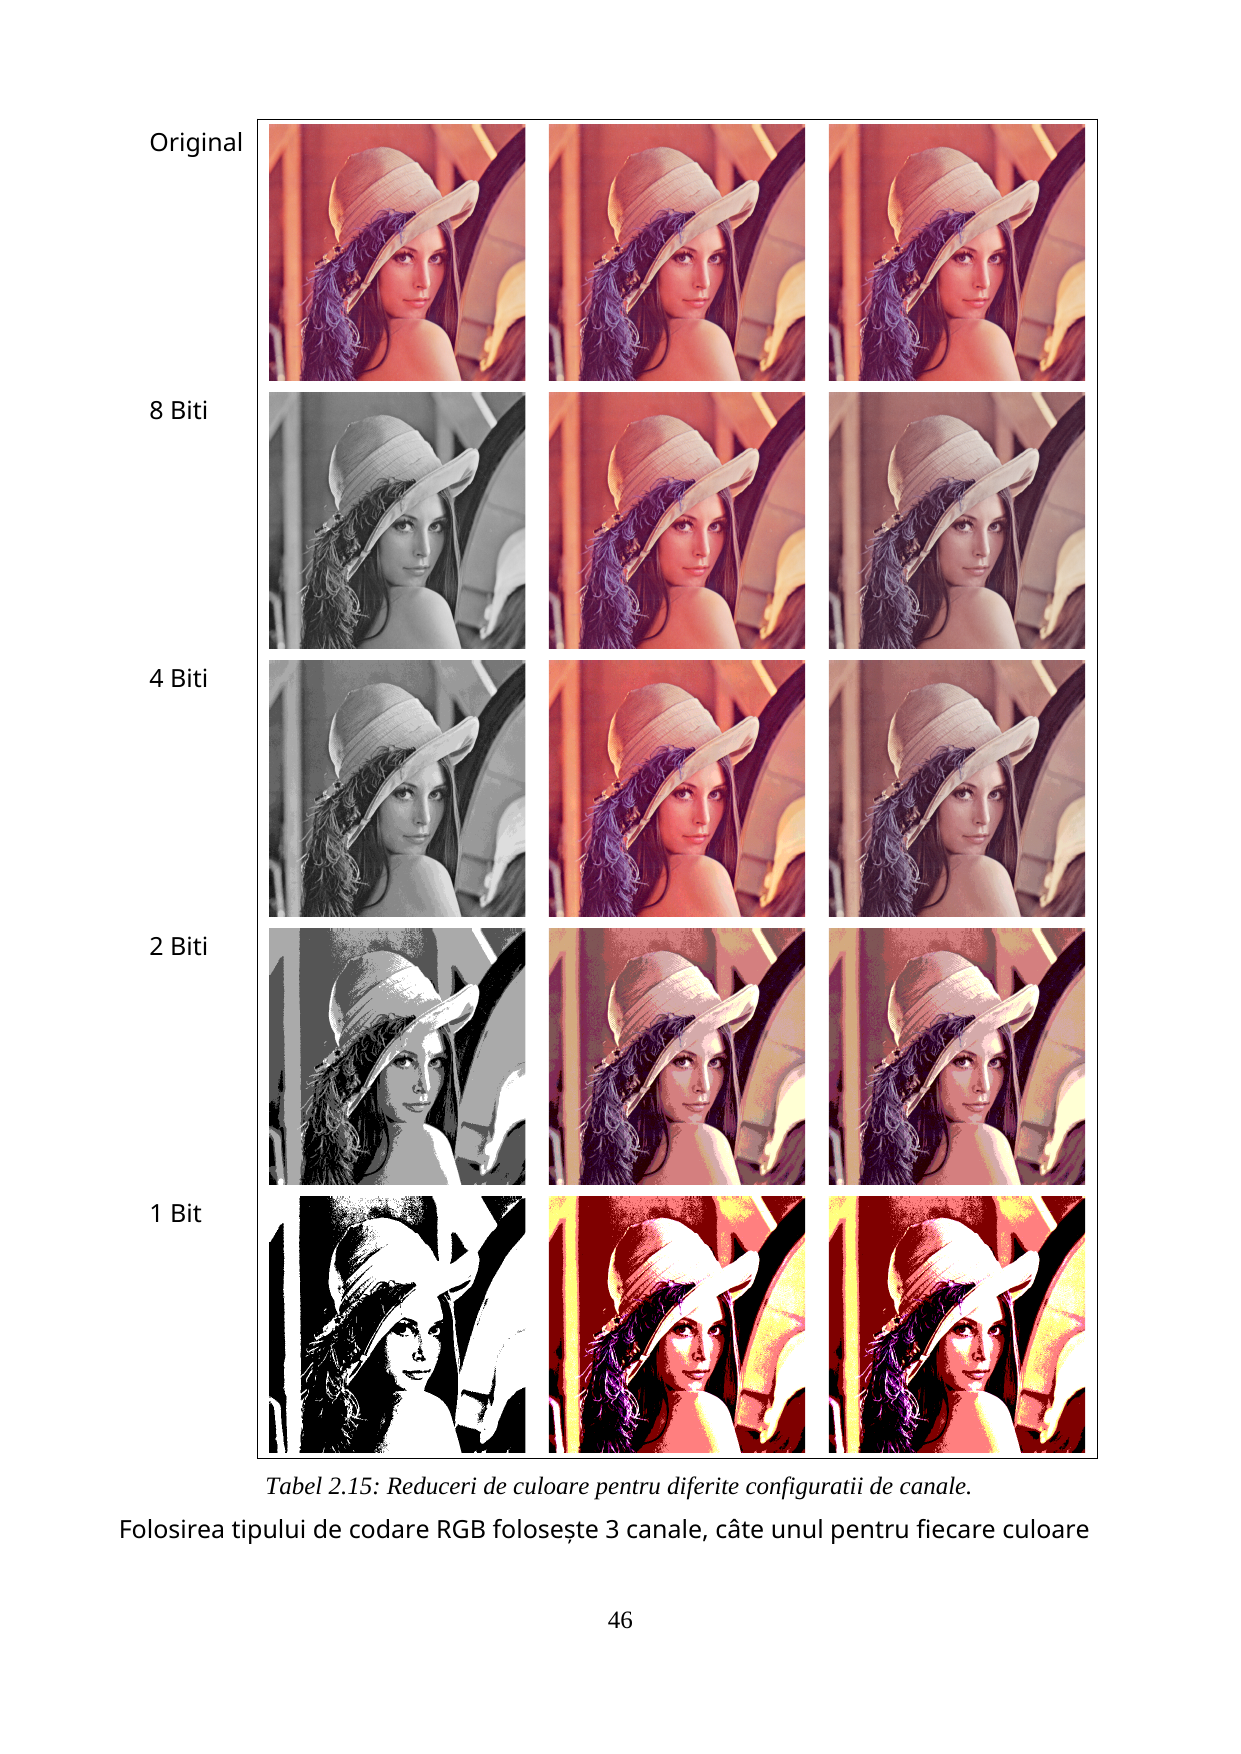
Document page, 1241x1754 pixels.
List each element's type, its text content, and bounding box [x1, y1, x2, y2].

table_cell [258, 120, 537, 387]
picture [548, 1196, 806, 1453]
table_cell [258, 387, 537, 654]
table_cell 1 Bit [143, 1190, 257, 1458]
picture [828, 660, 1085, 917]
table_cell 2 Biti [143, 923, 257, 1190]
picture [548, 928, 806, 1185]
table_cell [817, 923, 1097, 1190]
table_cell [537, 120, 817, 387]
table_cell 8 Biti [143, 387, 257, 654]
picture [269, 660, 526, 917]
picture [548, 124, 806, 381]
picture [269, 124, 526, 381]
table_cell [258, 1190, 537, 1458]
table_cell [817, 120, 1097, 387]
table_cell [537, 923, 817, 1190]
text Tabel 2.15: Reduceri de culoare pentru diferite configuratii de canale. [118, 1471, 1122, 1499]
picture [269, 392, 526, 649]
table_cell Original [143, 119, 257, 387]
table_cell [817, 655, 1097, 922]
picture [548, 392, 806, 649]
table_cell [537, 387, 817, 654]
table_cell [537, 655, 817, 922]
picture [269, 1196, 526, 1453]
table_cell 4 Biti [143, 655, 257, 922]
picture [548, 660, 806, 917]
picture [828, 928, 1085, 1185]
picture [828, 392, 1085, 649]
text Folosirea tipului de codare RGB folosește 3 canale, câte unul pentru fiecare culoare [118, 1512, 1122, 1546]
table_cell [258, 923, 537, 1190]
picture [828, 124, 1085, 381]
picture [269, 928, 526, 1185]
table_cell [258, 655, 537, 922]
table_cell [537, 1190, 817, 1458]
table_cell [817, 387, 1097, 654]
picture [828, 1196, 1085, 1453]
table_cell [817, 1190, 1097, 1458]
